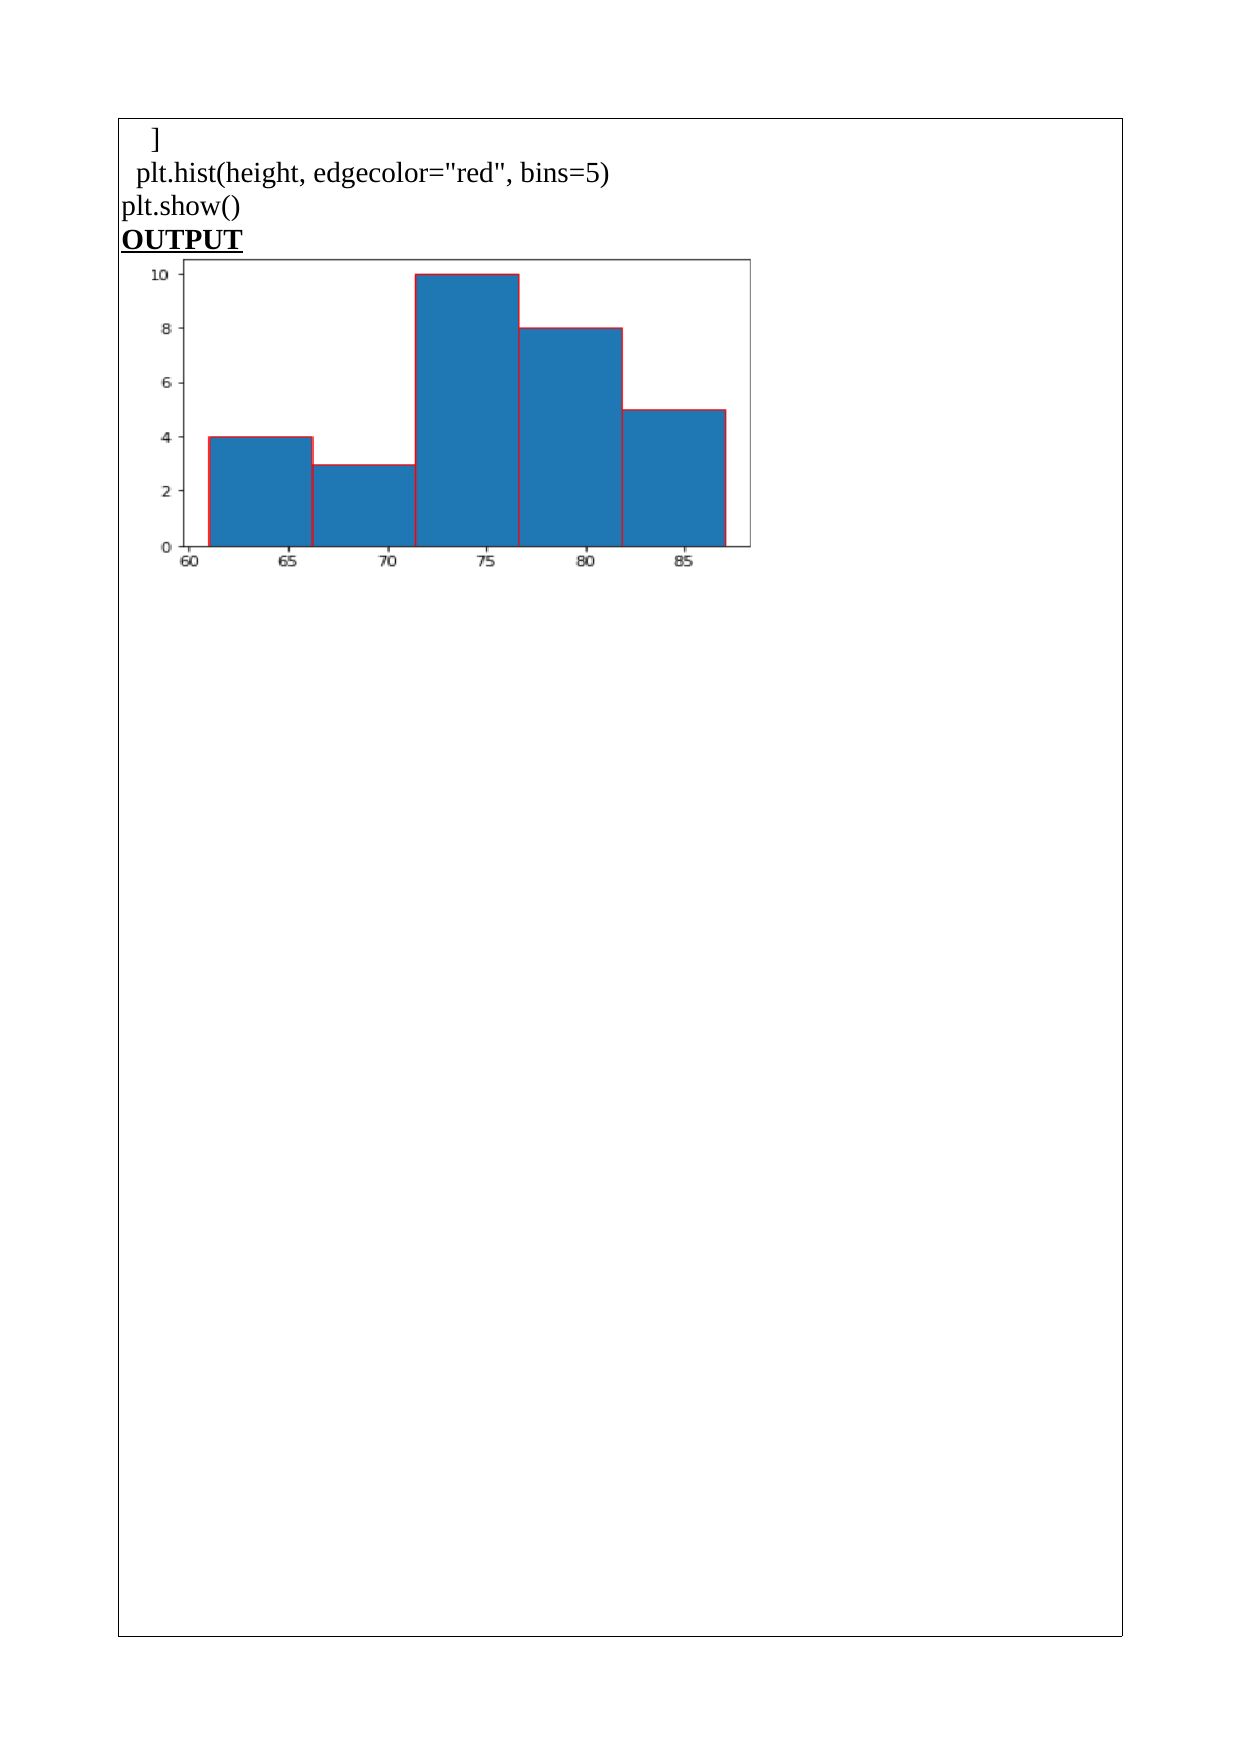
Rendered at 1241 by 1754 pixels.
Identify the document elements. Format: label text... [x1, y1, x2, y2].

list OUTPUT [121, 222, 1119, 255]
list plt.hist(height, edgecolor="red", bins=5) [121, 155, 1119, 188]
list ] [121, 121, 1119, 155]
list plt.show() [121, 188, 1119, 222]
picture [586, 255, 751, 570]
